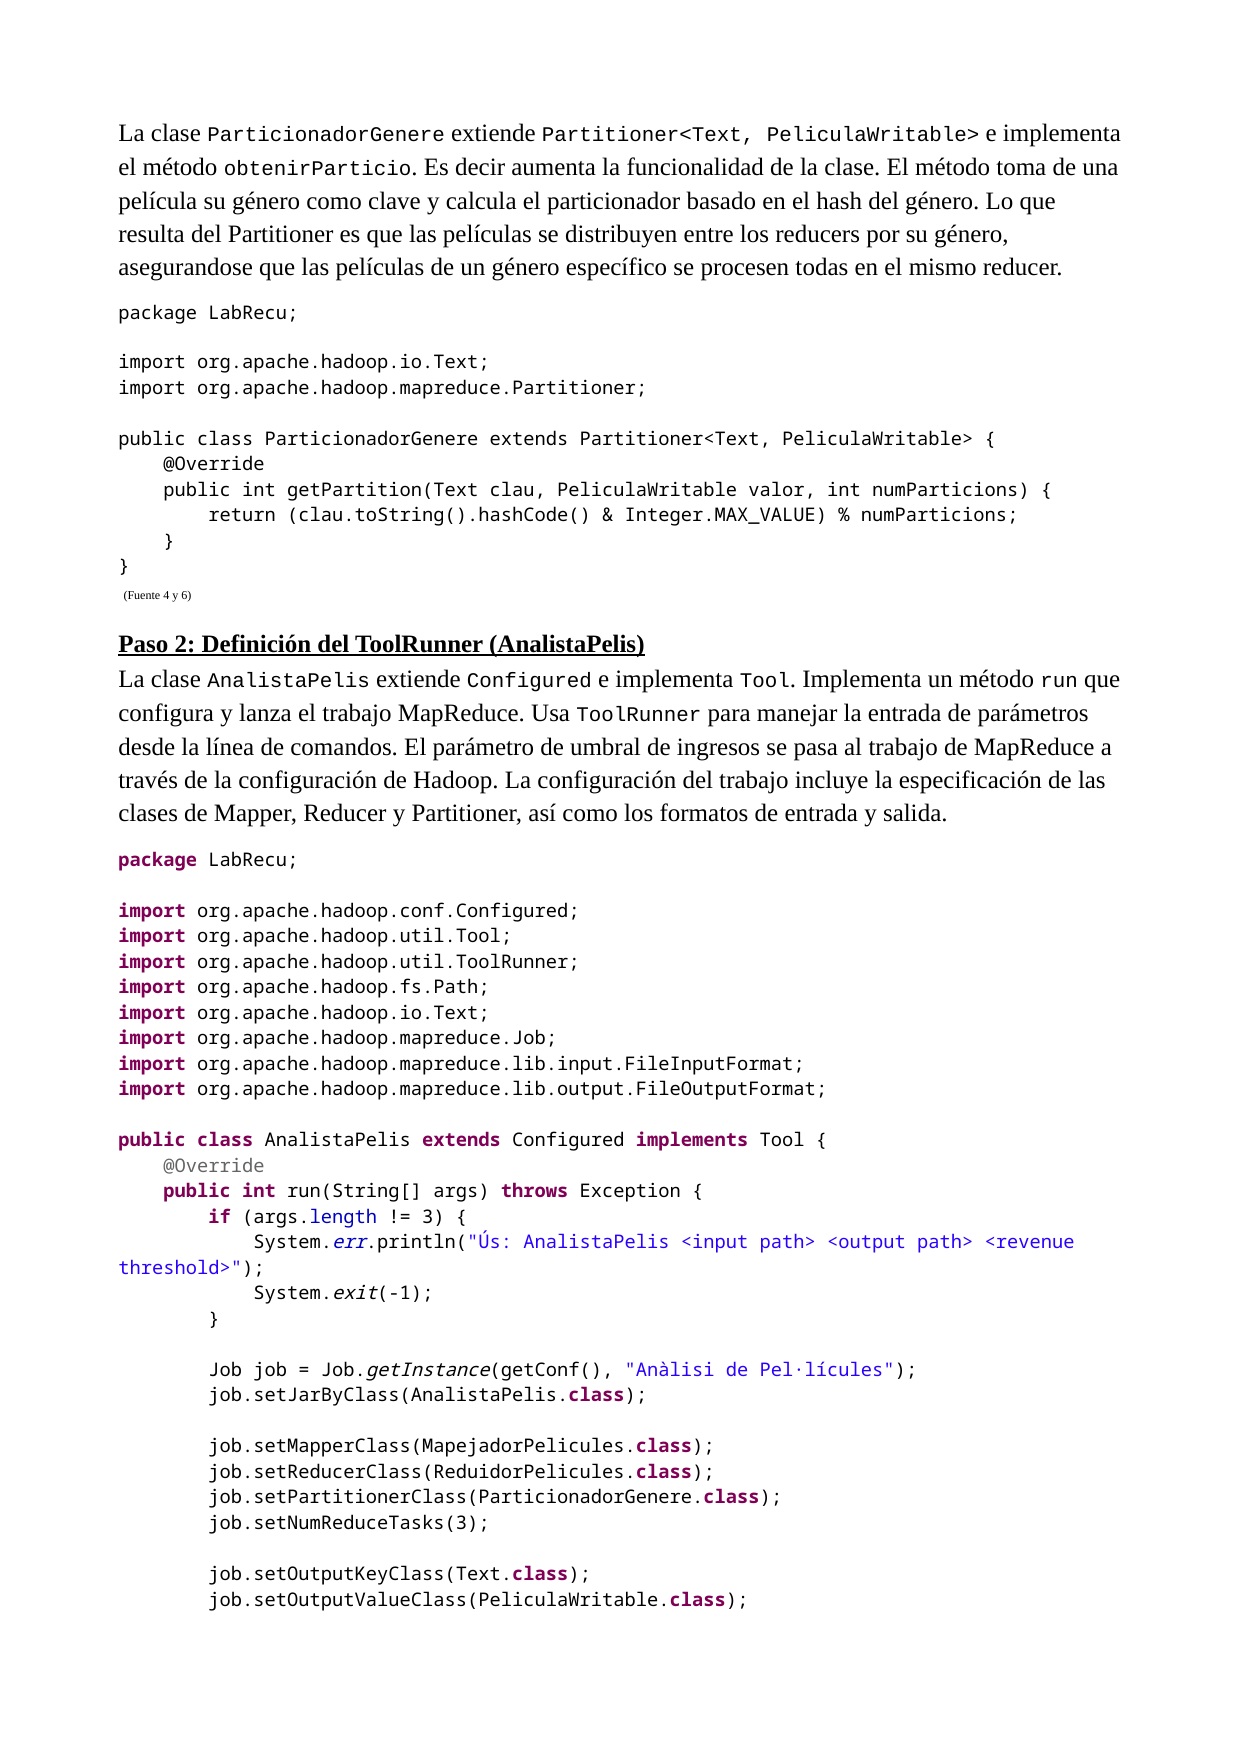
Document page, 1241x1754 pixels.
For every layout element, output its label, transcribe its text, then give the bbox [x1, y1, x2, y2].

text job.setPartitionerClass(ParticionadorGenere.class); [118, 1484, 1122, 1509]
text import org.apache.hadoop.mapreduce.lib.input.FileInputFormat; [118, 1050, 1122, 1076]
text public int getPartition(Text clau, PeliculaWritable valor, int numParticions) { [118, 476, 1122, 502]
text import org.apache.hadoop.io.Text; [118, 999, 1122, 1024]
text job.setReducerClass(ReduidorPelicules.class); [118, 1458, 1122, 1484]
text job.setJarByClass(AnalistaPelis.class); [118, 1382, 1122, 1407]
text Job job = Job.getInstance(getConf(), "Anàlisi de Pel·lícules"); [118, 1356, 1122, 1382]
text import org.apache.hadoop.mapreduce.Job; [118, 1024, 1122, 1050]
text System.err.println("Ús: AnalistaPelis <input path> <output path> <revenue threshold>"); [118, 1229, 1122, 1280]
text package LabRecu; [118, 846, 1122, 871]
text @Override [118, 451, 1122, 476]
text public int run(String[] args) throws Exception { [118, 1178, 1122, 1203]
text job.setNumReduceTasks(3); [118, 1509, 1122, 1535]
text } [118, 553, 1122, 578]
text job.setOutputValueClass(PeliculaWritable.class); [118, 1586, 1122, 1611]
text import org.apache.hadoop.mapreduce.lib.output.FileOutputFormat; [118, 1076, 1122, 1101]
text import org.apache.hadoop.mapreduce.Partitioner; [118, 374, 1122, 400]
subtitle Paso 2: Definición del ToolRunner (AnalistaPelis) [118, 629, 1122, 658]
text @Override [118, 1152, 1122, 1178]
text System.exit(-1); [118, 1280, 1122, 1305]
text package LabRecu; [118, 299, 1122, 325]
text public class AnalistaPelis extends Configured implements Tool { [118, 1127, 1122, 1152]
text (Fuente 4 y 6) [118, 578, 1122, 602]
text import org.apache.hadoop.fs.Path; [118, 973, 1122, 999]
text job.setMapperClass(MapejadorPelicules.class); [118, 1433, 1122, 1458]
text public class ParticionadorGenere extends Partitioner<Text, PeliculaWritable> { [118, 425, 1122, 451]
text import org.apache.hadoop.util.Tool; [118, 922, 1122, 948]
text La clase ParticionadorGenere extiende Partitioner<Text, PeliculaWritable> e implementa el método obtenirParticio. Es decir aumenta la funcionalidad de la clase. El método toma de una película su género como clave y calcula el particionador basado en el hash del género. Lo que resulta del Partitioner es que las películas se distribuyen entre los reducers por su género, asegurandose que las películas de un género específico se procesen todas en el mismo reducer. [118, 118, 1122, 281]
text if (args.length != 3) { [118, 1203, 1122, 1229]
text } [118, 1305, 1122, 1331]
text import org.apache.hadoop.util.ToolRunner; [118, 948, 1122, 973]
text import org.apache.hadoop.conf.Configured; [118, 897, 1122, 922]
text import org.apache.hadoop.io.Text; [118, 349, 1122, 374]
text return (clau.toString().hashCode() & Integer.MAX_VALUE) % numParticions; [118, 502, 1122, 527]
text } [118, 527, 1122, 553]
text La clase AnalistaPelis extiende Configured e implementa Tool. Implementa un método run que configura y lanza el trabajo MapReduce. Usa ToolRunner para manejar la entrada de parámetros desde la línea de comandos. El parámetro de umbral de ingresos se pasa al trabajo de MapReduce a través de la configuración de Hadoop. La configuración del trabajo incluye la especificación de las clases de Mapper, Reducer y Partitioner, así como los formatos de entrada y salida. [118, 664, 1122, 827]
text job.setOutputKeyClass(Text.class); [118, 1560, 1122, 1586]
